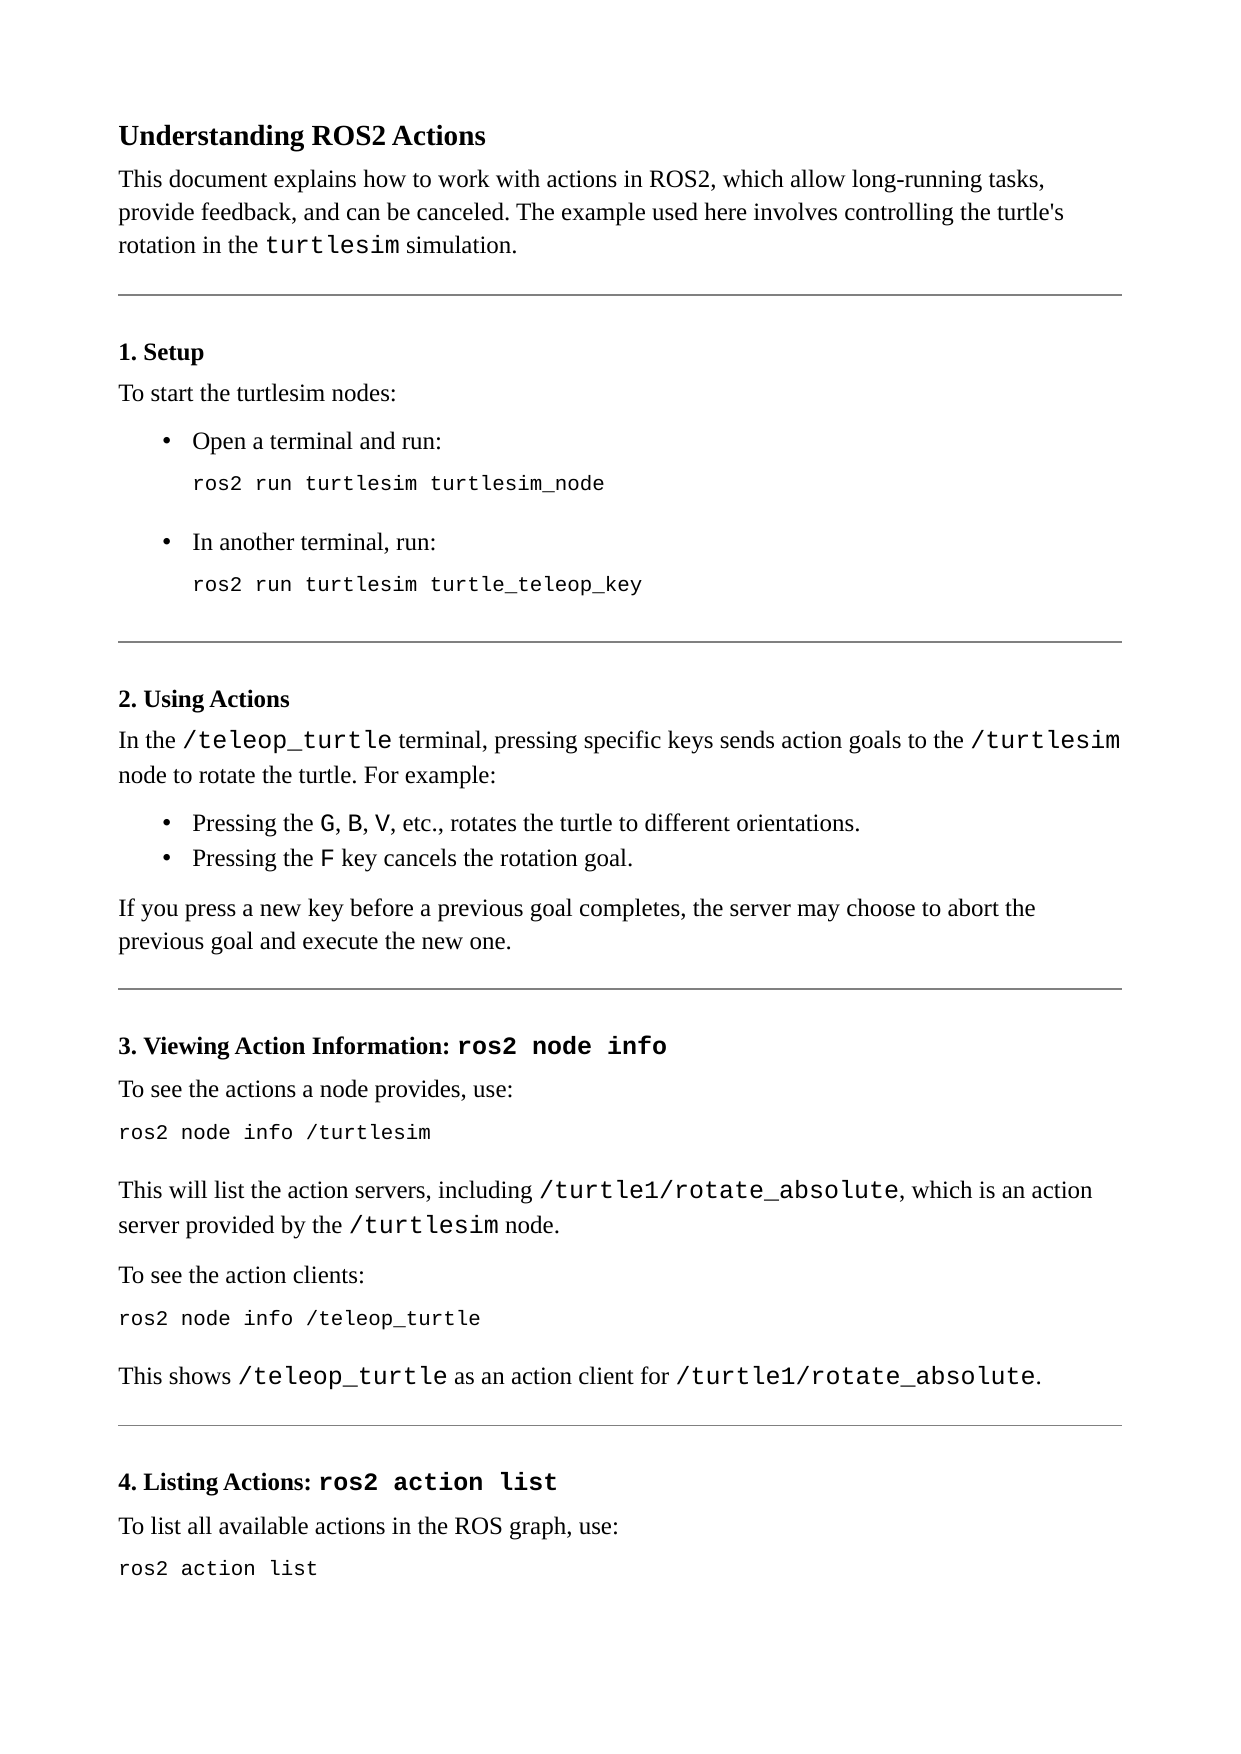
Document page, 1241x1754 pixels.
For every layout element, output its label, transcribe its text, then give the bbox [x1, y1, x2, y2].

text To start the turtlesim nodes: [118, 378, 1122, 407]
subtitle 4. Listing Actions: ros2 action list [118, 1467, 1122, 1498]
list ros2 run turtlesim turtle_teleop_key [162, 574, 1122, 598]
text To list all available actions in the ROS graph, use: [118, 1511, 1122, 1539]
list Open a terminal and run: [162, 426, 1122, 454]
text If you press a new key before a previous goal completes, the server may choose to abort the previous goal and execute the new one. [118, 893, 1122, 955]
text In the /teleop_turtle terminal, pressing specific keys sends action goals to the /turtlesim node to rotate the turtle. For example: [118, 725, 1122, 789]
list In another terminal, run: [162, 527, 1122, 555]
text This document explains how to work with actions in ROS2, which allow long-running tasks, provide feedback, and can be canceled. The example used here involves controlling the turtle's rotation in the turtlesim simulation. [118, 164, 1122, 261]
list Pressing the F key cancels the rotation goal. [162, 843, 1122, 874]
text This will list the action servers, including /turtle1/rotate_absolute, which is an action server provided by the /turtlesim node. [118, 1175, 1122, 1241]
subtitle Understanding ROS2 Actions [118, 118, 1122, 152]
subtitle 1. Setup [118, 337, 1122, 366]
subtitle 2. Using Actions [118, 684, 1122, 713]
list Pressing the G, B, V, etc., rotates the turtle to different orientations. [162, 808, 1122, 839]
text To see the actions a node provides, use: [118, 1074, 1122, 1103]
subtitle 3. Viewing Action Information: ros2 node info [118, 1031, 1122, 1062]
text ros2 node info /turtlesim [118, 1122, 1122, 1145]
list ros2 run turtlesim turtlesim_node [162, 473, 1122, 497]
text ros2 node info /teleop_turtle [118, 1308, 1122, 1331]
text ros2 action list [118, 1558, 1122, 1582]
text This shows /teleop_turtle as an action client for /turtle1/rotate_absolute. [118, 1361, 1122, 1392]
text To see the action clients: [118, 1260, 1122, 1289]
